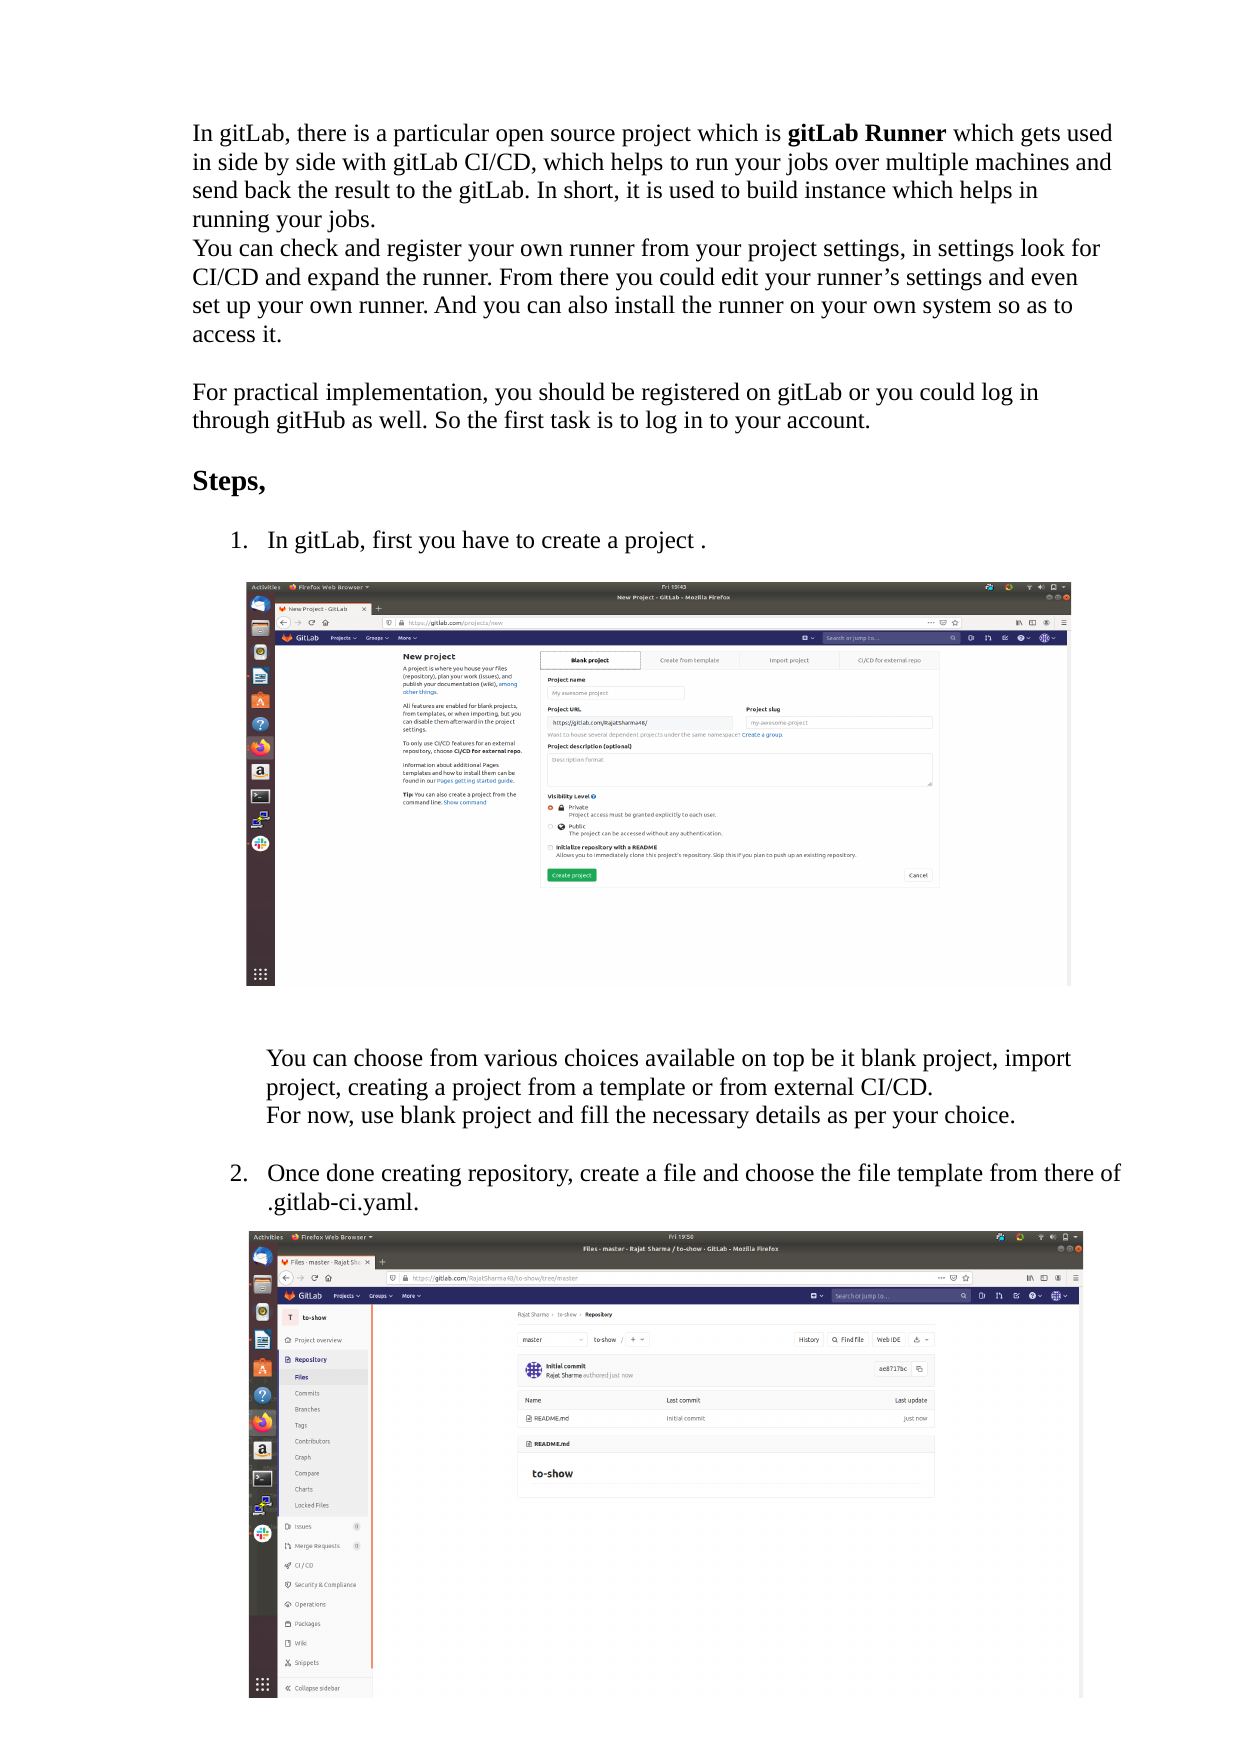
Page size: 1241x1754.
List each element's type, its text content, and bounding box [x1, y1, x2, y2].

text Steps, [118, 463, 1122, 497]
text You can choose from various choices available on top be it blank project, import project, creating a project from a template or from external CI/CD. [118, 1043, 1122, 1100]
list Once done creating repository, create a file and choose the file template from there of .gitlab-ci.yaml. [229, 1158, 1122, 1215]
text For now, use blank project and fill the necessary details as per your choice. [118, 1100, 1122, 1129]
text You can check and register your own runner from your project settings, in settings look for CI/CD and expand the runner. From there you could edit your runner’s settings and even set up your own runner. And you can also install the runner on your own system so as to access it. [118, 233, 1122, 348]
list In gitLab, first you have to create a project . [229, 525, 1122, 554]
text In gitLab, there is a particular open source project which is gitLab Runner which gets used in side by side with gitLab CI/CD, which helps to run your jobs over multiple machines and send back the result to the gitLab. In short, it is used to build instance which helps in running your jobs. [118, 118, 1122, 233]
picture [246, 582, 1072, 986]
text For practical implementation, you should be registered on gitLab or you could log in through gitHub as well. So the first task is to log in to your account. [118, 377, 1122, 434]
picture [248, 1231, 1084, 1698]
